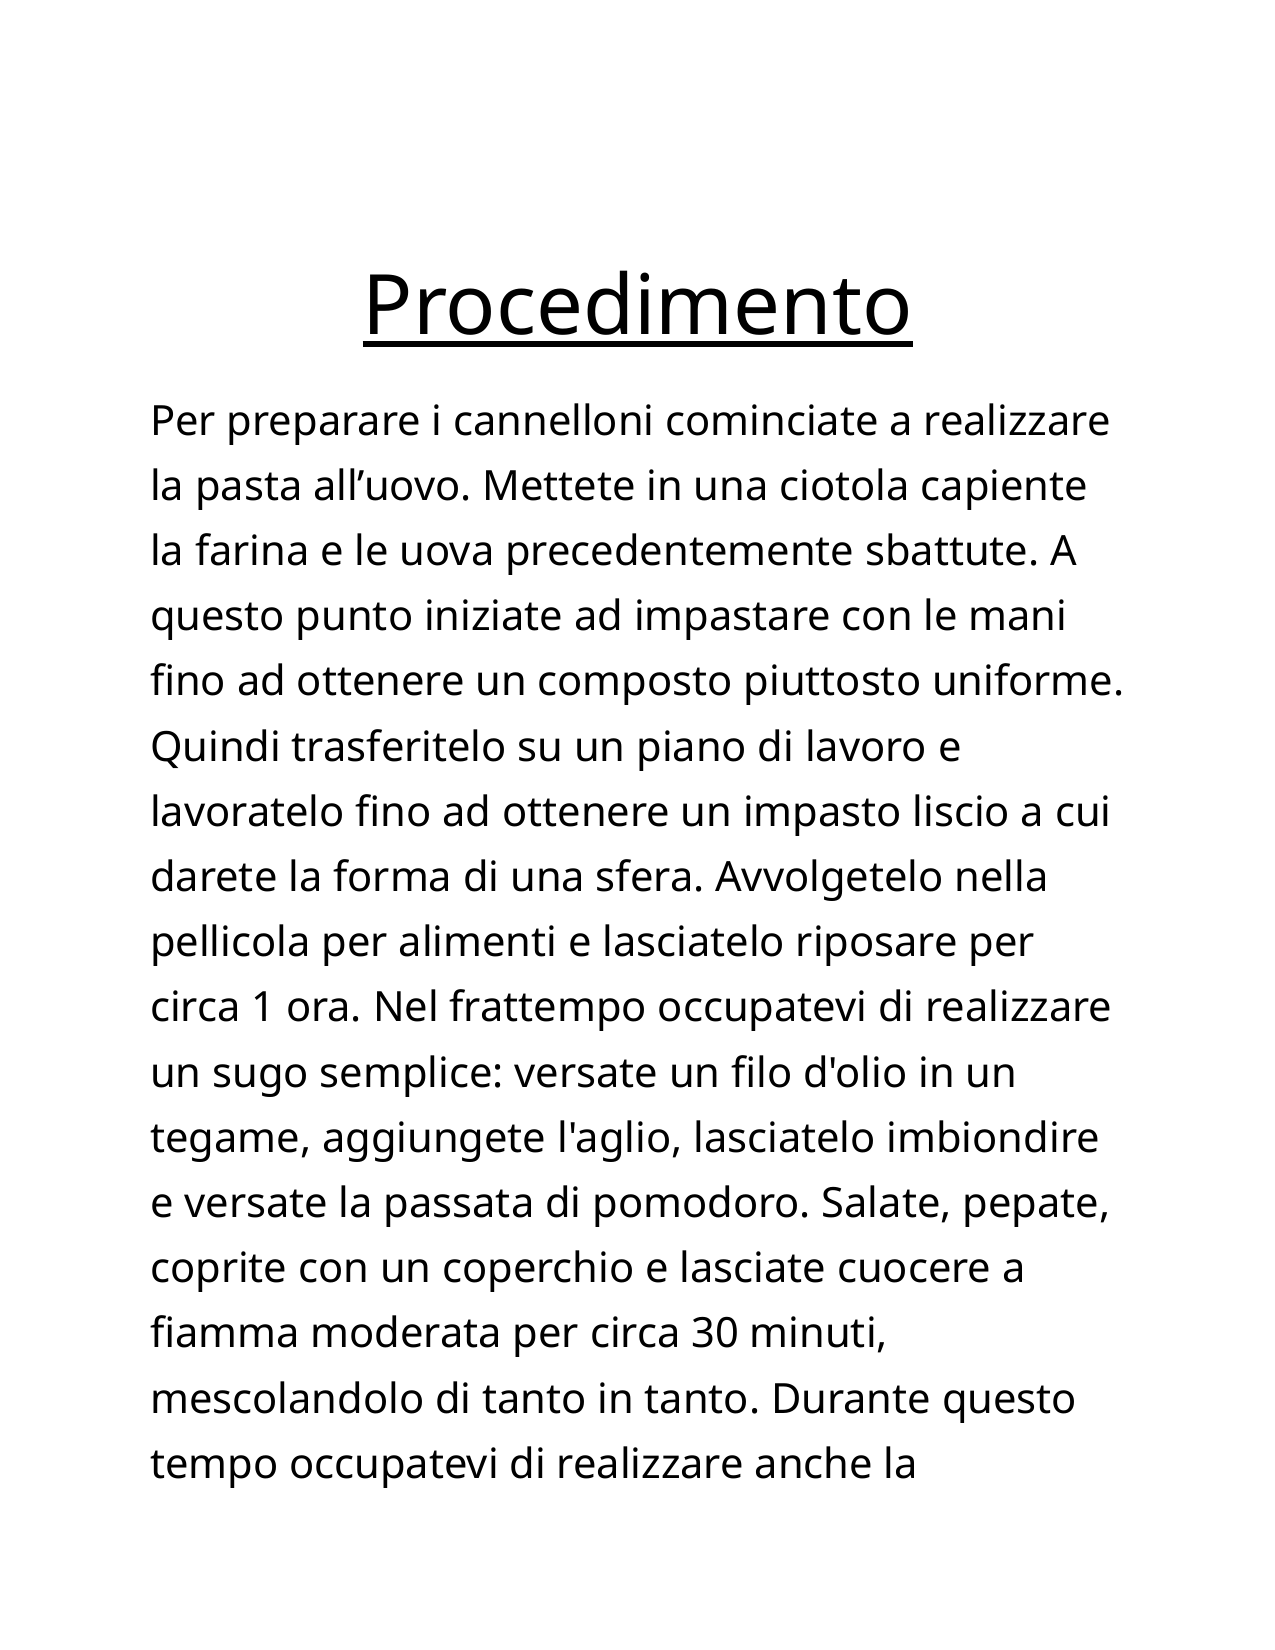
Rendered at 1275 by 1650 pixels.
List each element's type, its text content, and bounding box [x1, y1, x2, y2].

text Procedimento [150, 245, 1125, 359]
text Per preparare i cannelloni cominciate a realizzare la pasta all’uovo. Mettete in una ciotola capiente la farina e le uova precedentemente sbattute. A questo punto iniziate ad impastare con le mani fino ad ottenere un composto piuttosto uniforme. Quindi trasferitelo su un piano di lavoro e lavoratelo fino ad ottenere un impasto liscio a cui darete la forma di una sfera. Avvolgetelo nella pellicola per alimenti e lasciatelo riposare per circa 1 ora. Nel frattempo occupatevi di realizzare un sugo semplice: versate un filo d'olio in un tegame, aggiungete l'aglio, lasciatelo imbiondire e versate la passata di pomodoro. Salate, pepate, coprite con un coperchio e lasciate cuocere a fiamma moderata per circa 30 minuti, mescolandolo di tanto in tanto. Durante questo tempo occupatevi di realizzare anche la [150, 390, 1125, 1490]
